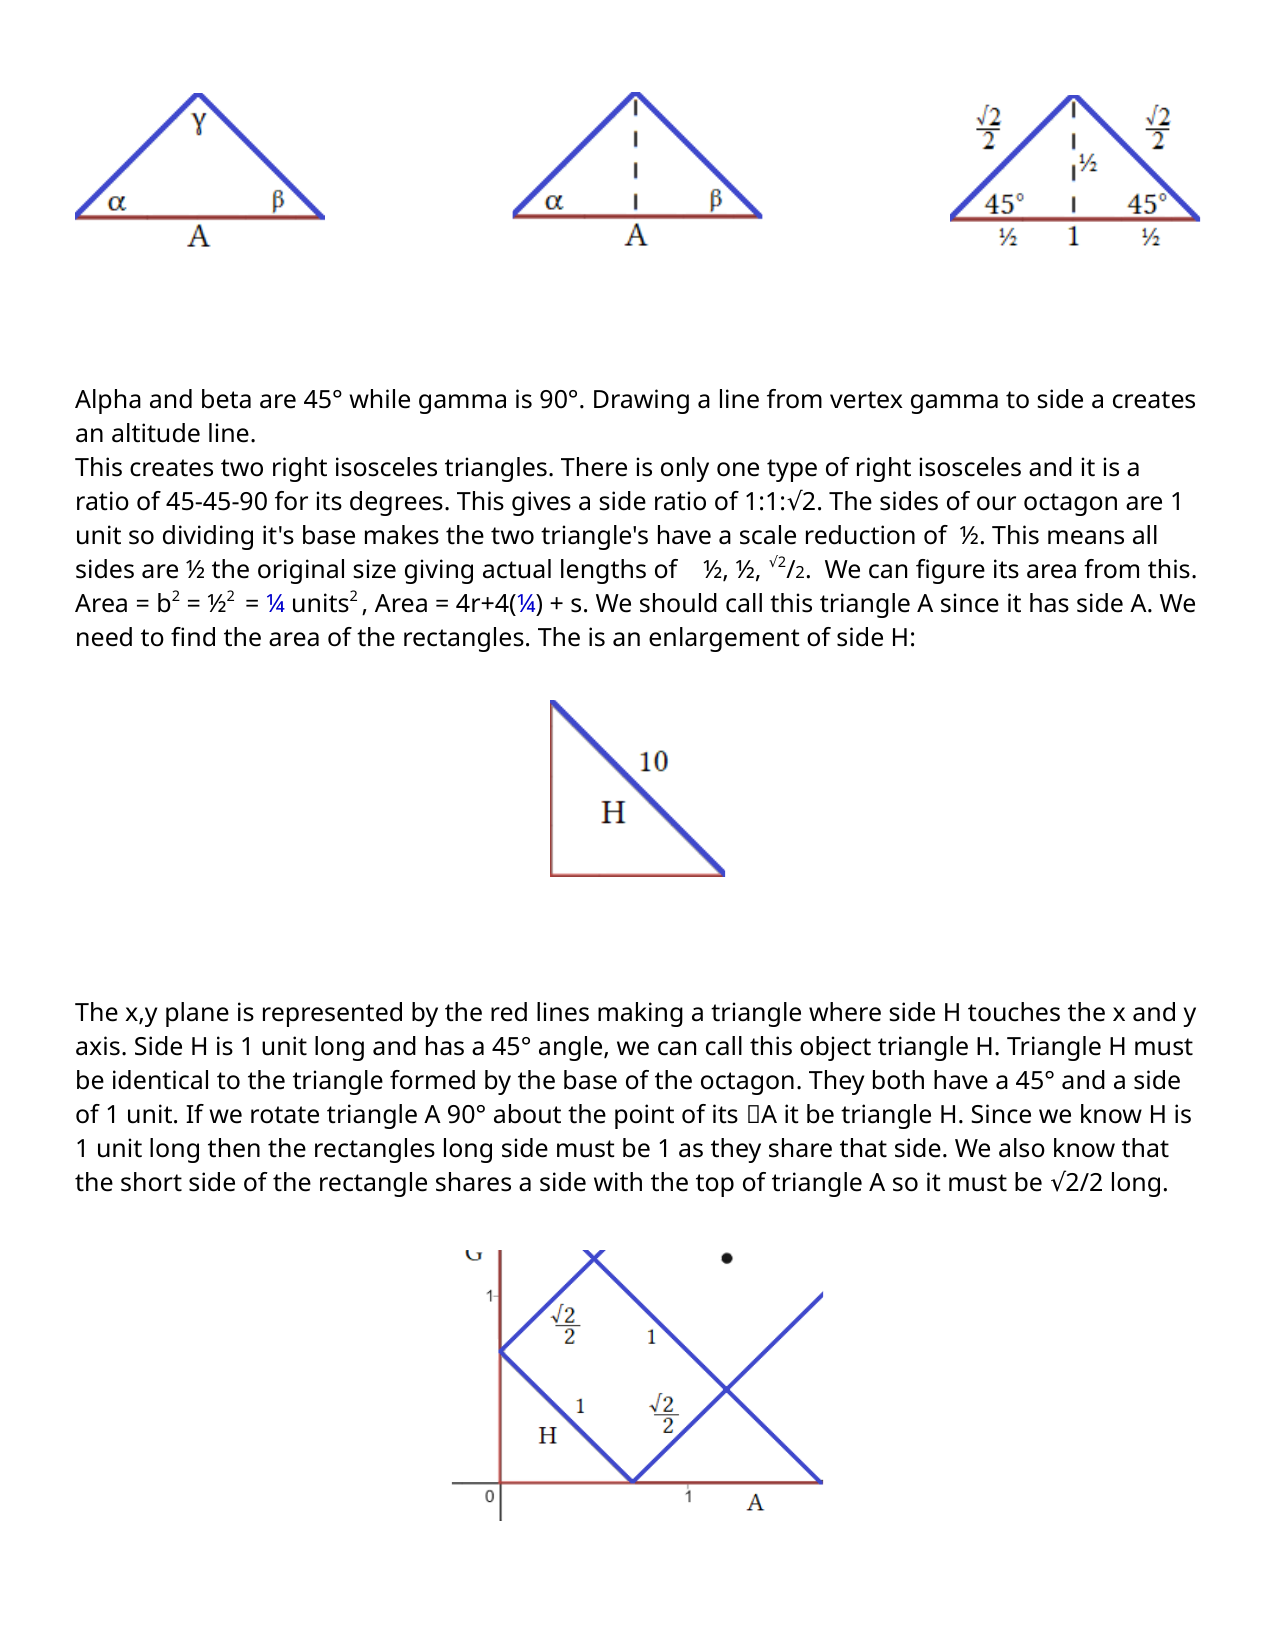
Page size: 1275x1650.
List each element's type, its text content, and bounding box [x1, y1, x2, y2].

text This creates two right isosceles triangles. There is only one type of right isosceles and it is a ratio of 45-45-90 for its degrees. This gives a side ratio of 1:1:√2. The sides of our octagon are 1 unit so dividing it's base makes the two triangle's have a scale reduction of ½. This means all sides are ½ the original size giving actual lengths of ½, ½, √2/2. We can figure its area from this. Area = b2 = ½2 = ¼ units2 , Area = 4r+4(¼) + s. We should call this triangle A since it has side A. We need to find the area of the rectangles. The is an enlargement of side H: [75, 450, 1200, 654]
picture [950, 95, 1200, 252]
picture [550, 700, 725, 877]
text Alpha and beta are 45° while gamma is 90°. Drawing a line from vertex gamma to side a creates an altitude line. [75, 382, 1200, 450]
picture [451, 1250, 824, 1521]
text The x,y plane is represented by the red lines making a triangle where side H touches the x and y axis. Side H is 1 unit long and has a 45° angle, we can call this object triangle H. Triangle H must be identical to the triangle formed by the base of the octagon. They both have a 45° and a side of 1 unit. If we rotate triangle A 90° about the point of its A it be triangle H. Since we know H is 1 unit long then the rectangles long side must be 1 as they share that side. We also know that the short side of the rectangle shares a side with the top of triangle A so it must be √2/2 long. [75, 995, 1200, 1199]
picture [512, 92, 763, 249]
picture [75, 93, 325, 250]
